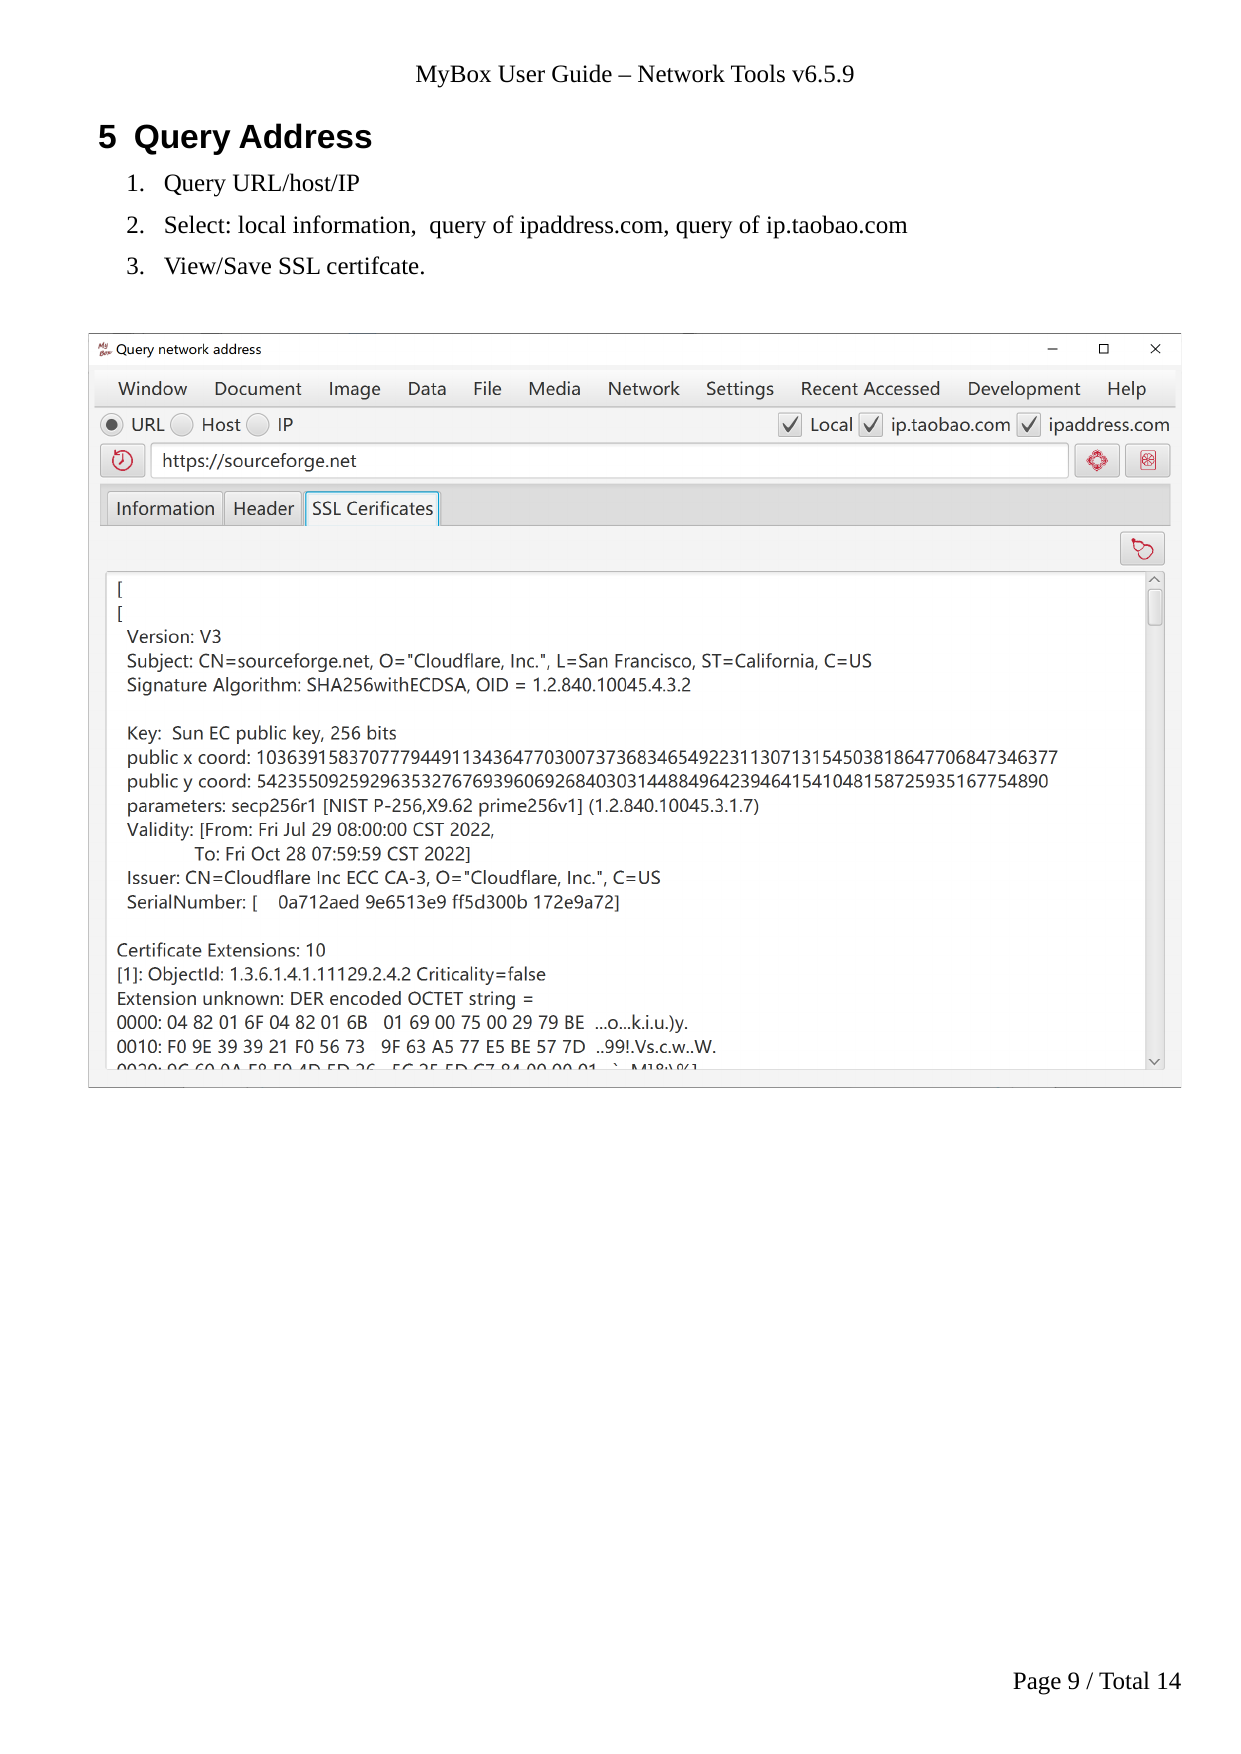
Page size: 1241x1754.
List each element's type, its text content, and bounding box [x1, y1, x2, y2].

picture [88, 333, 1182, 1088]
subtitle Query Address [88, 117, 1181, 156]
list View/Save SSL certifcate. [126, 251, 1181, 280]
list Query URL/host/IP [126, 168, 1181, 197]
list Select: local information, query of ipaddress.com, query of ip.taobao.com [126, 210, 1181, 238]
